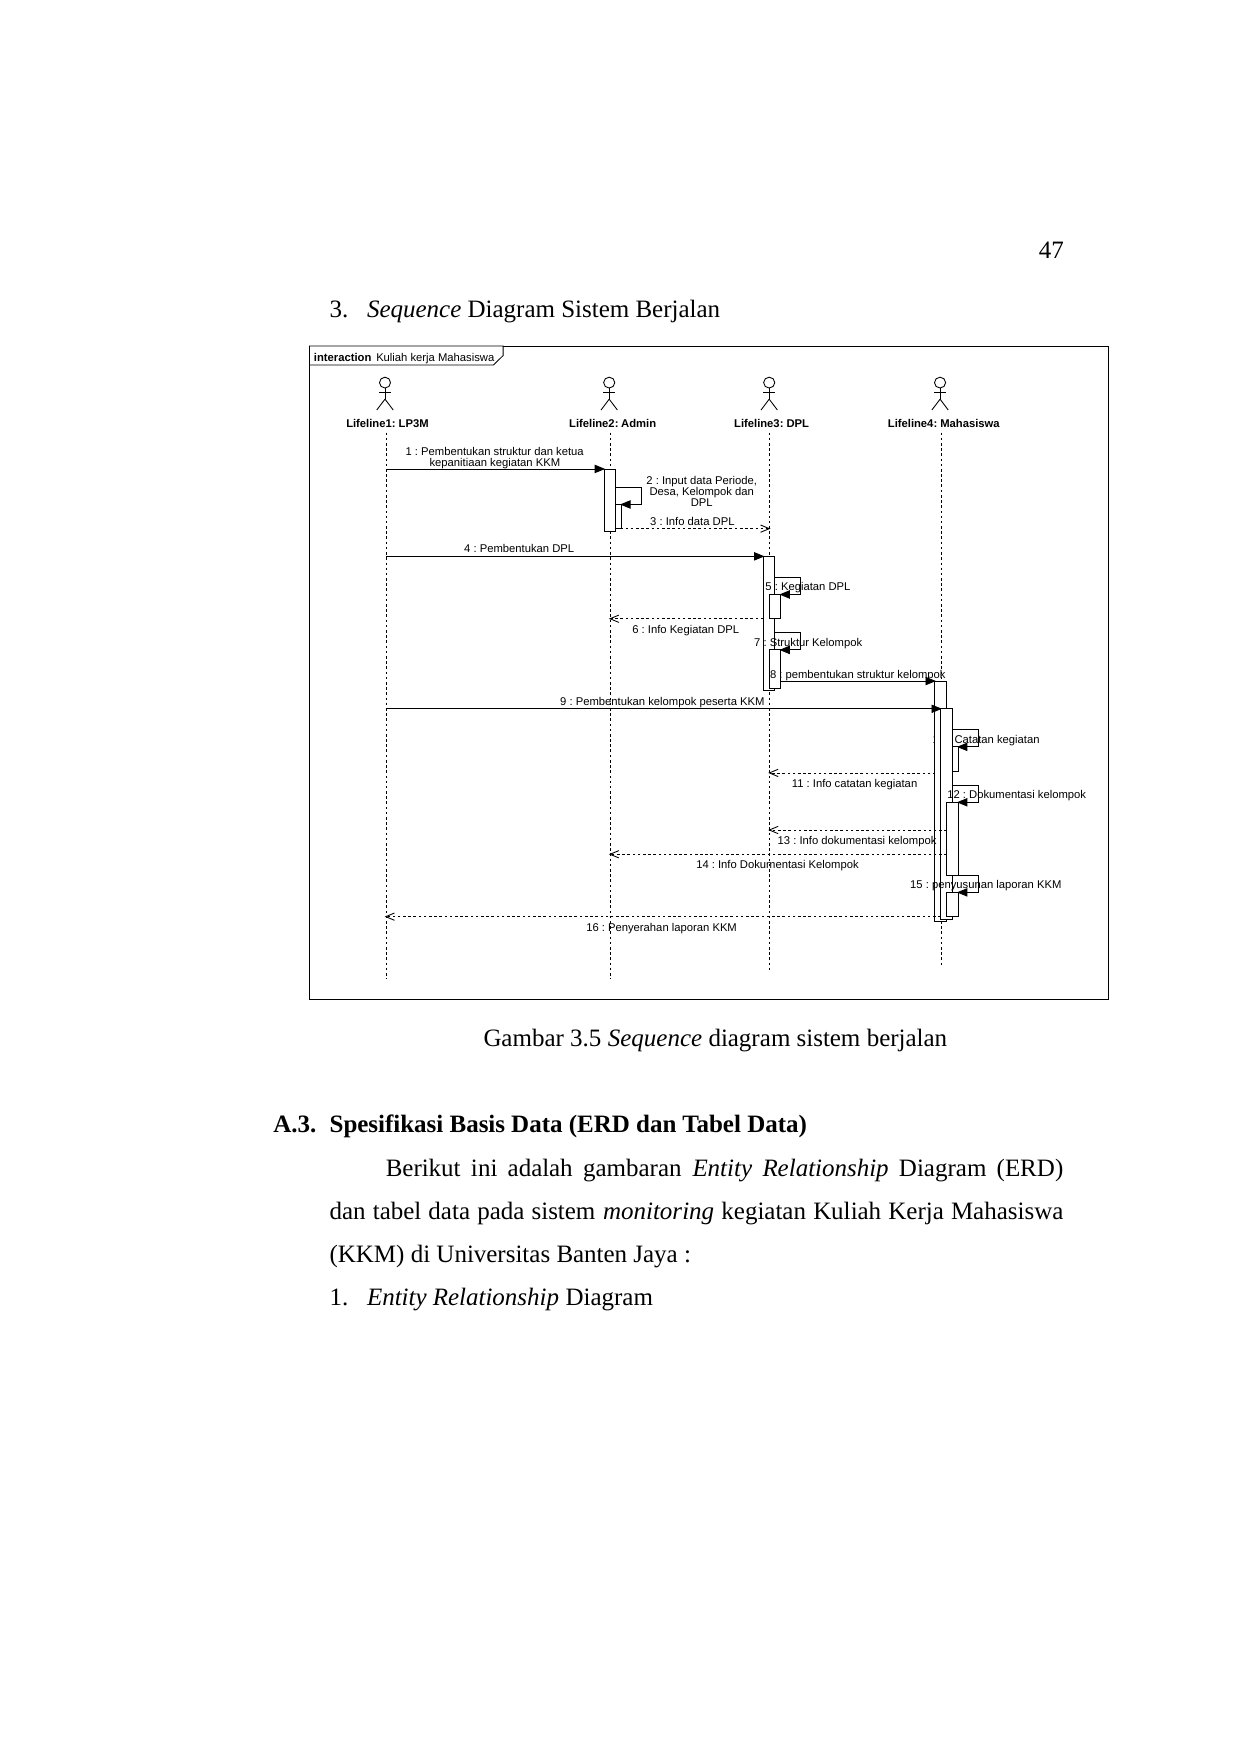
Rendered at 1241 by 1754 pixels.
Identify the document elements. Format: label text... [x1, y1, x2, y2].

list Sequence Diagram Sistem Berjalan [329, 294, 1063, 322]
list Spesifikasi Basis Data (ERD dan Tabel Data) [273, 1109, 1063, 1138]
text Gambar 3.5 Sequence diagram sistem berjalan [367, 1000, 1063, 1052]
text Gambar 3.5 Sequence diagram sistem berjalan [367, 337, 1063, 346]
text Berikut ini adalah gambaran Entity Relationship Diagram (ERD) dan tabel data pada sistem monitoring kegiatan Kuliah Kerja Mahasiswa (KKM) di Universitas Banten Jaya : [329, 1153, 1063, 1268]
text Gambar 3.5 Sequence diagram sistem berjalan [367, 347, 1063, 999]
list Entity Relationship Diagram [329, 1282, 1063, 1311]
